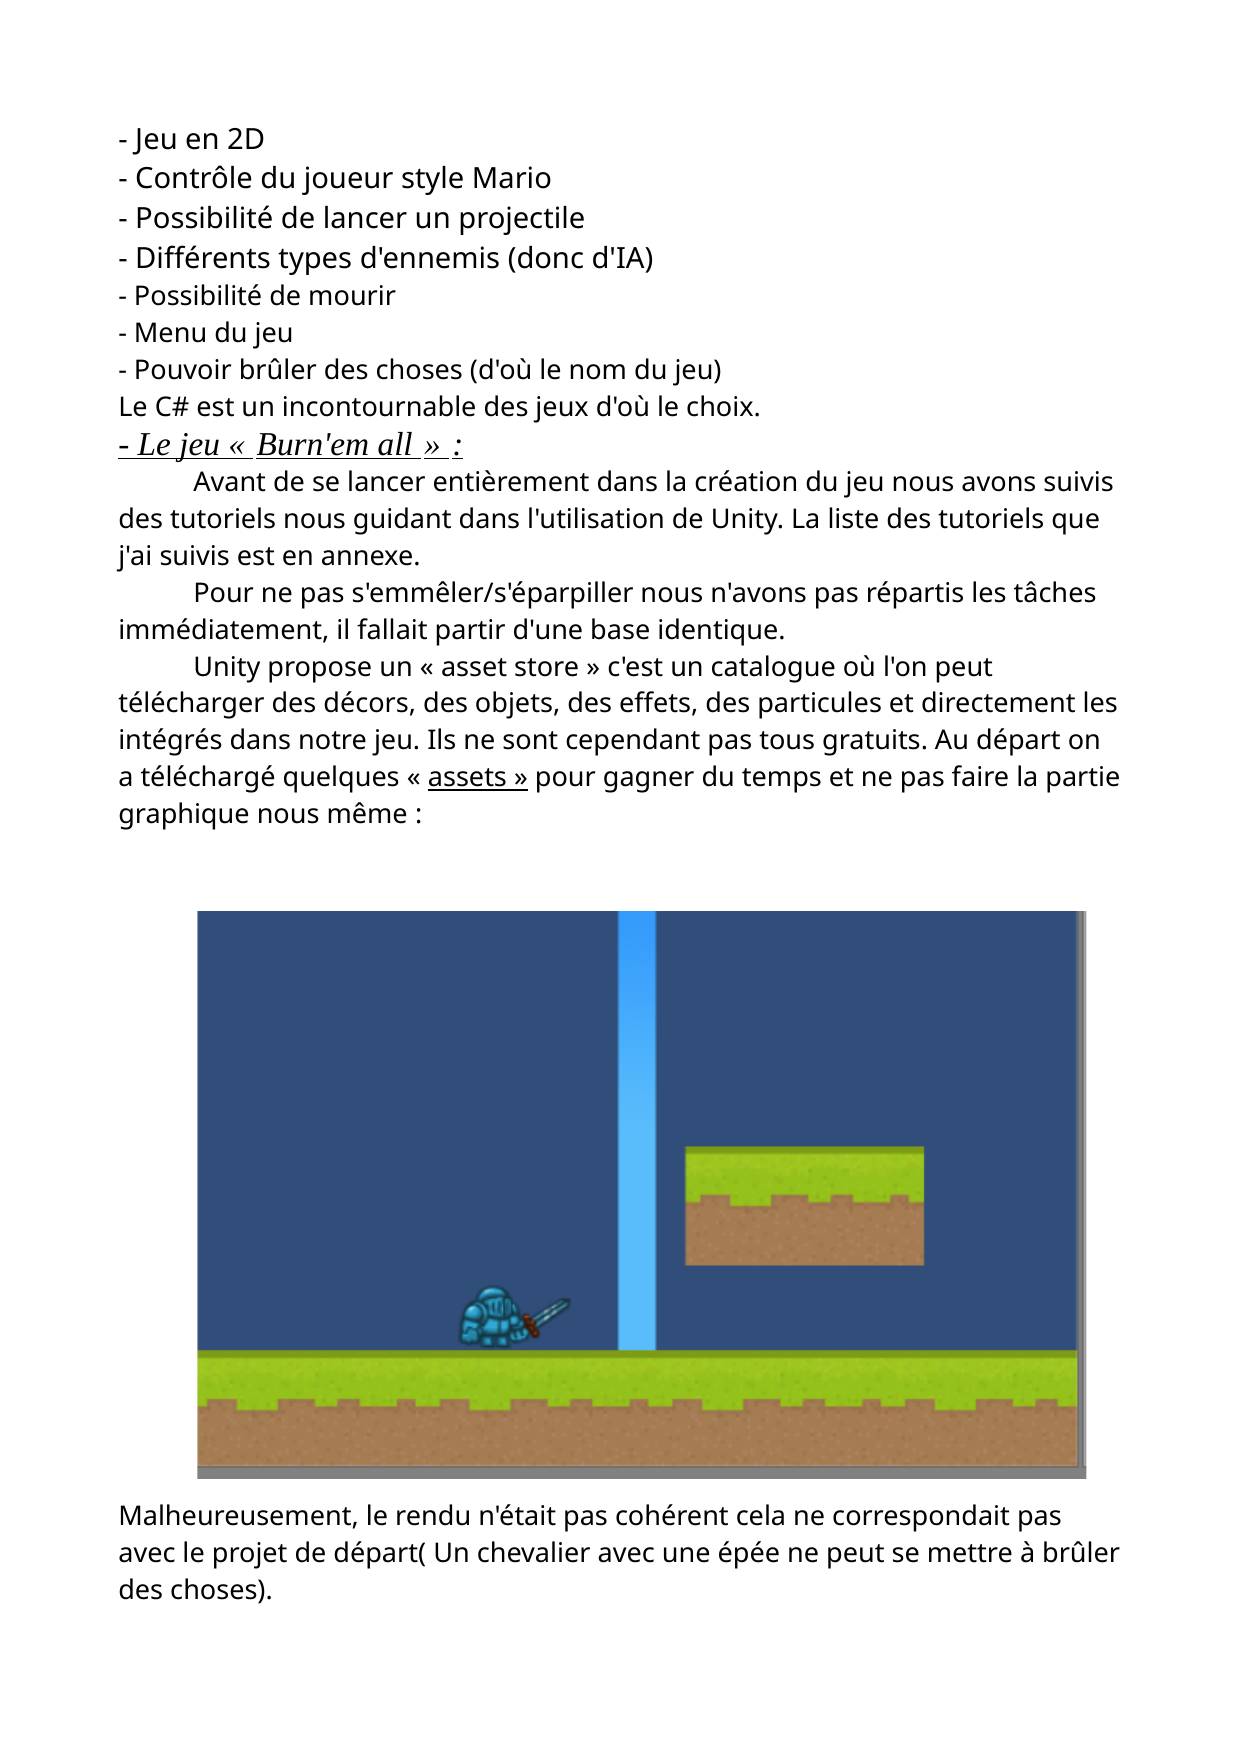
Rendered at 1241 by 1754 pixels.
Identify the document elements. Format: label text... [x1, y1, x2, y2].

text - Possibilité de lancer un projectile [118, 197, 1122, 237]
text - Menu du jeu [118, 314, 1122, 351]
text - Possibilité de mourir [118, 277, 1122, 314]
picture [197, 911, 1087, 1479]
text Malheureusement, le rendu n'était pas cohérent cela ne correspondait pas avec le projet de départ( Un chevalier avec une épée ne peut se mettre à brûler des choses). [118, 1459, 1122, 1607]
text - Le jeu « Burn'em all » : [118, 424, 1122, 463]
text - Différents types d'ennemis (donc d'IA) [118, 237, 1122, 277]
text - Contrôle du joueur style Mario [118, 158, 1122, 197]
text Le C# est un incontournable des jeux d'où le choix. [118, 387, 1122, 424]
text Pour ne pas s'emmêler/s'éparpiller nous n'avons pas répartis les tâches immédiatement, il fallait partir d'une base identique. [118, 573, 1122, 647]
text Avant de se lancer entièrement dans la création du jeu nous avons suivis des tutoriels nous guidant dans l'utilisation de Unity. La liste des tutoriels que j'ai suivis est en annexe. [118, 463, 1122, 573]
text Unity propose un « asset store » c'est un catalogue où l'on peut télécharger des décors, des objets, des effets, des particules et directement les intégrés dans notre jeu. Ils ne sont cependant pas tous gratuits. Au départ on a téléchargé quelques « assets » pour gagner du temps et ne pas faire la partie graphique nous même : [118, 647, 1122, 831]
text - Pouvoir brûler des choses (d'où le nom du jeu) [118, 351, 1122, 387]
text - Jeu en 2D [118, 118, 1122, 158]
